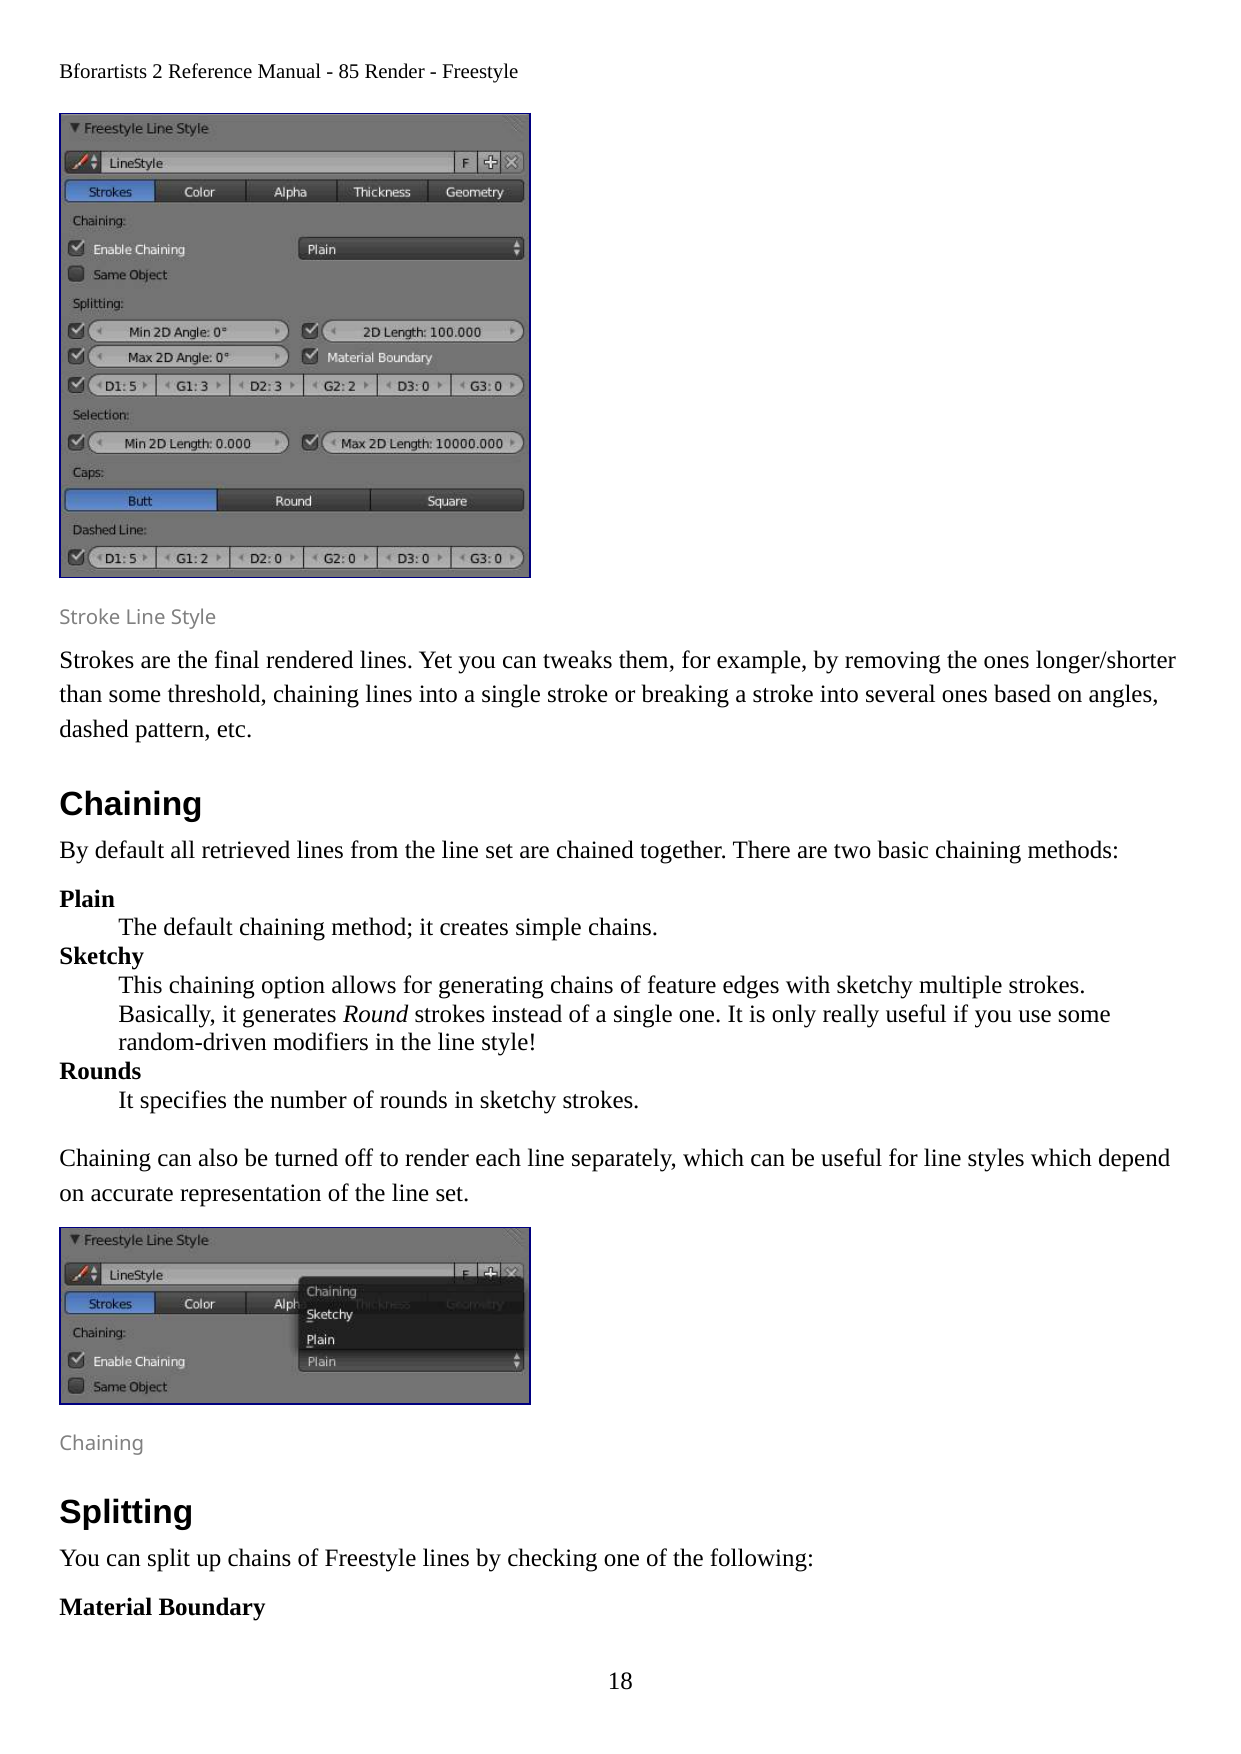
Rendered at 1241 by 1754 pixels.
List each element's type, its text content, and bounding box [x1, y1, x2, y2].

picture [61, 1228, 529, 1403]
subtitle Splitting [59, 1491, 1181, 1530]
text Chaining [59, 1425, 1181, 1456]
text Stroke Line Style [59, 599, 1181, 630]
text Chaining can also be turned off to render each line separately, which can be useful for line styles which depend on accurate representation of the line set. [59, 1143, 1181, 1206]
picture [61, 114, 529, 577]
subtitle Plain [59, 884, 1181, 912]
subtitle Material Boundary [59, 1592, 1181, 1620]
list The default chaining method; it creates simple chains. [118, 912, 1181, 941]
list This chaining option allows for generating chains of feature edges with sketchy multiple strokes. Basically, it generates Round strokes instead of a single one. It is only really useful if you use some random-driven modifiers in the line style! [118, 970, 1181, 1056]
subtitle Sketchy [59, 941, 1181, 970]
text By default all retrieved lines from the line set are chained together. There are two basic chaining methods: [59, 835, 1181, 863]
subtitle Chaining [59, 783, 1181, 822]
text You can split up chains of Freestyle lines by checking one of the following: [59, 1543, 1181, 1571]
list It specifies the number of rounds in sketchy strokes. [118, 1085, 1181, 1114]
text Strokes are the final rendered lines. Yet you can tweaks them, for example, by removing the ones longer/shorter than some threshold, chaining lines into a single stroke or breaking a stroke into several ones based on angles, dashed pattern, etc. [59, 645, 1181, 742]
subtitle Rounds [59, 1056, 1181, 1085]
